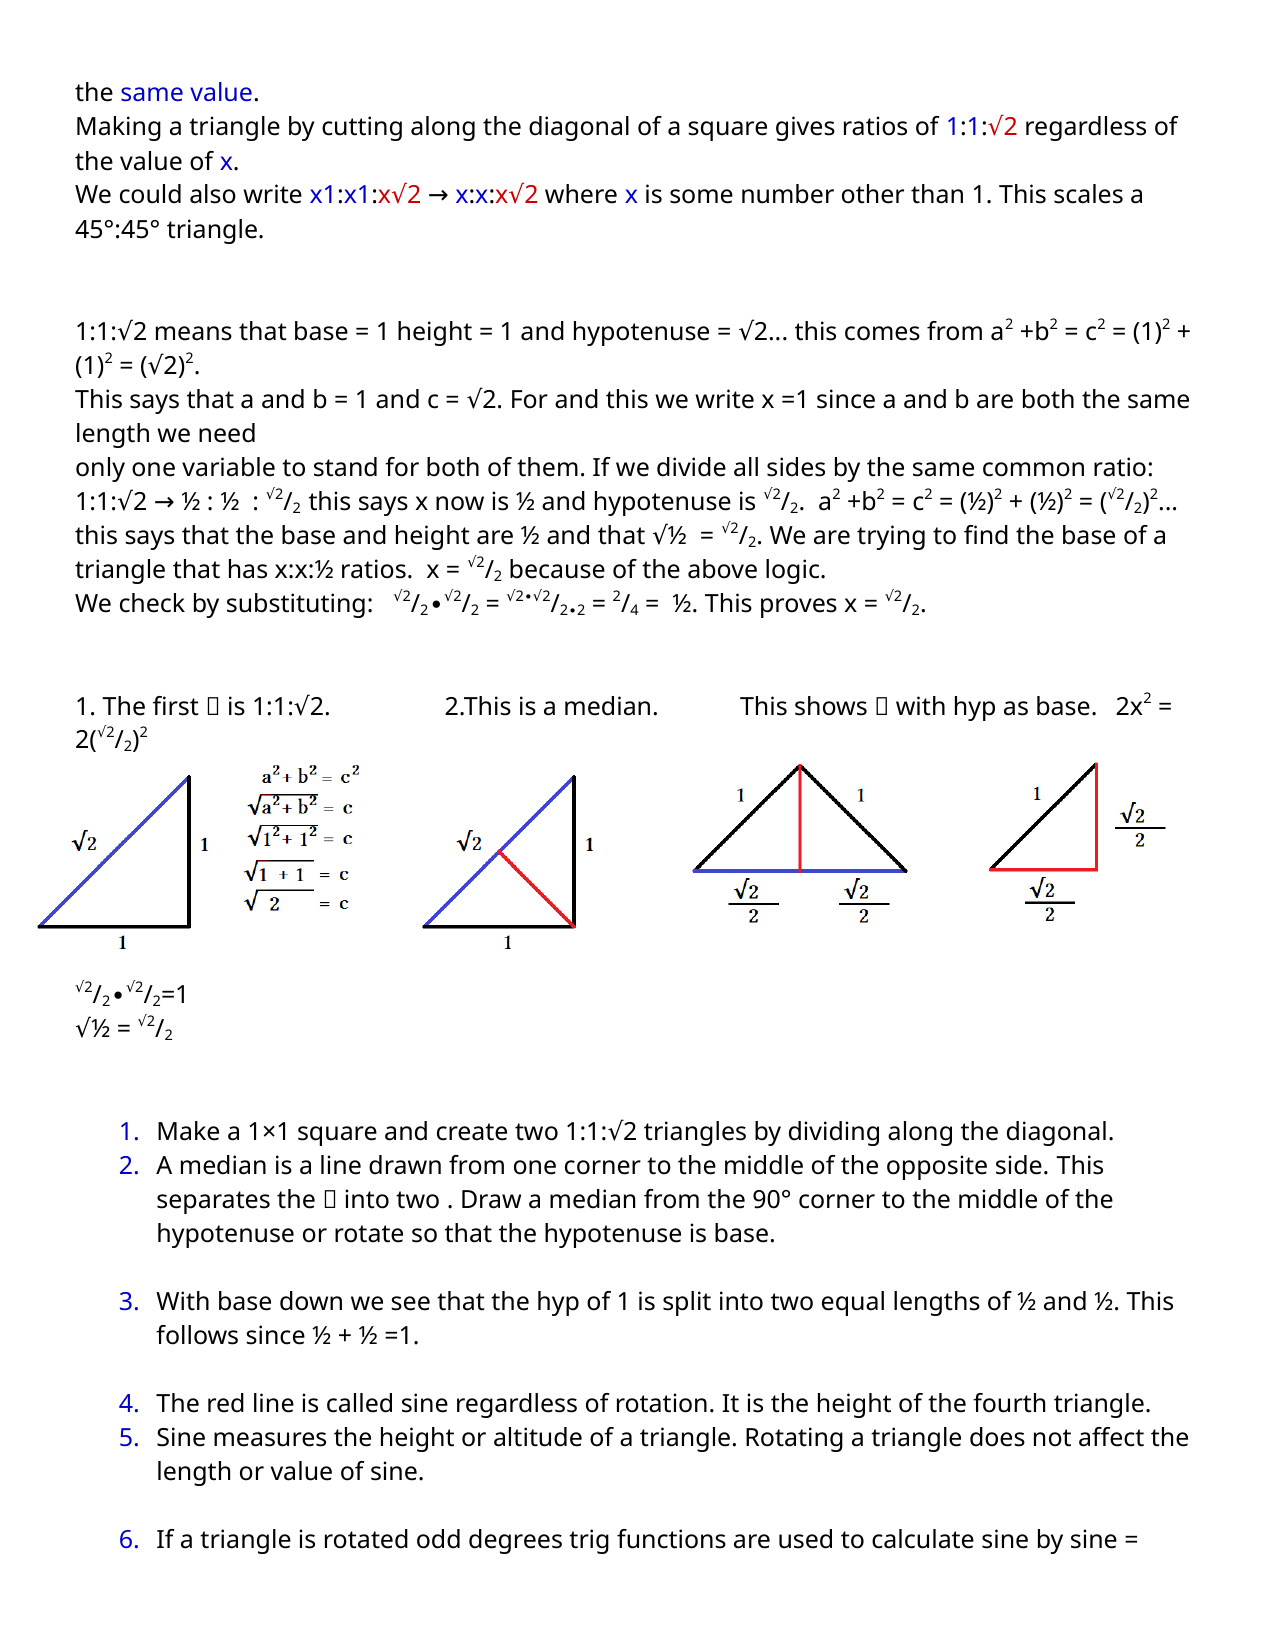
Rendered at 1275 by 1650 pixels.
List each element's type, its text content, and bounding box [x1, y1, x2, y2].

text 1:1:√2 means that base = 1 height = 1 and hypotenuse = √2... this comes from a2 +b2 = c2 = (1)2 + (1)2 = (√2)2. [75, 313, 1200, 382]
text We check by substituting: √2/2∙√2/2 = √2∙√2/2∙2 = 2/4 = ½. This proves x = √2/2. [75, 586, 1200, 620]
text We could also write x1:x1:x√2 → x:x:x√2 where x is some number other than 1. This scales a 45°:45° triangle. [75, 177, 1200, 245]
text the same value. [75, 75, 1200, 109]
text This says that a and b = 1 and c = √2. For and this we write x =1 since a and b are both the same length we need [75, 382, 1200, 450]
list If a triangle is rotated odd degrees trig functions are used to calculate sine by sine = [119, 1522, 1200, 1556]
list With base down we see that the hyp of 1 is split into two equal lengths of ½ and ½. This follows since ½ + ½ =1. [119, 1284, 1200, 1352]
text only one variable to stand for both of them. If we divide all sides by the same common ratio: 1:1:√2 → ½ : ½ : √2/2 this says x now is ½ and hypotenuse is √2/2. a2 +b2 = c2 = (½)2 + (½)2 = (√2/2)2... this says that the base and height are ½ and that √½ = √2/2. We are trying to find the base of a triangle that has x:x:½ ratios. x = √2/2 because of the above logic. [75, 450, 1200, 586]
picture [37, 756, 1238, 977]
text 1. The first  is 1:1:√2. 2.This is a median. This shows  with hyp as base. 2x2 = 2(√2/2)2 [75, 688, 1200, 756]
text Making a triangle by cutting along the diagonal of a square gives ratios of 1:1:√2 regardless of the value of x. [75, 109, 1200, 177]
list Make a 1×1 square and create two 1:1:√2 triangles by dividing along the diagonal. [119, 1113, 1200, 1147]
list The red line is called sine regardless of rotation. It is the height of the fourth triangle. [119, 1386, 1200, 1420]
list A median is a line drawn from one corner to the middle of the opposite side. This separates the  into two . Draw a median from the 90° corner to the middle of the hypotenuse or rotate so that the hypotenuse is base. [119, 1147, 1200, 1249]
list Sine measures the height or altitude of a triangle. Rotating a triangle does not affect the length or value of sine. [119, 1420, 1200, 1488]
text √½ = √2/2 [75, 1011, 1200, 1045]
text √2/2∙√2/2=1 [75, 977, 1200, 1011]
